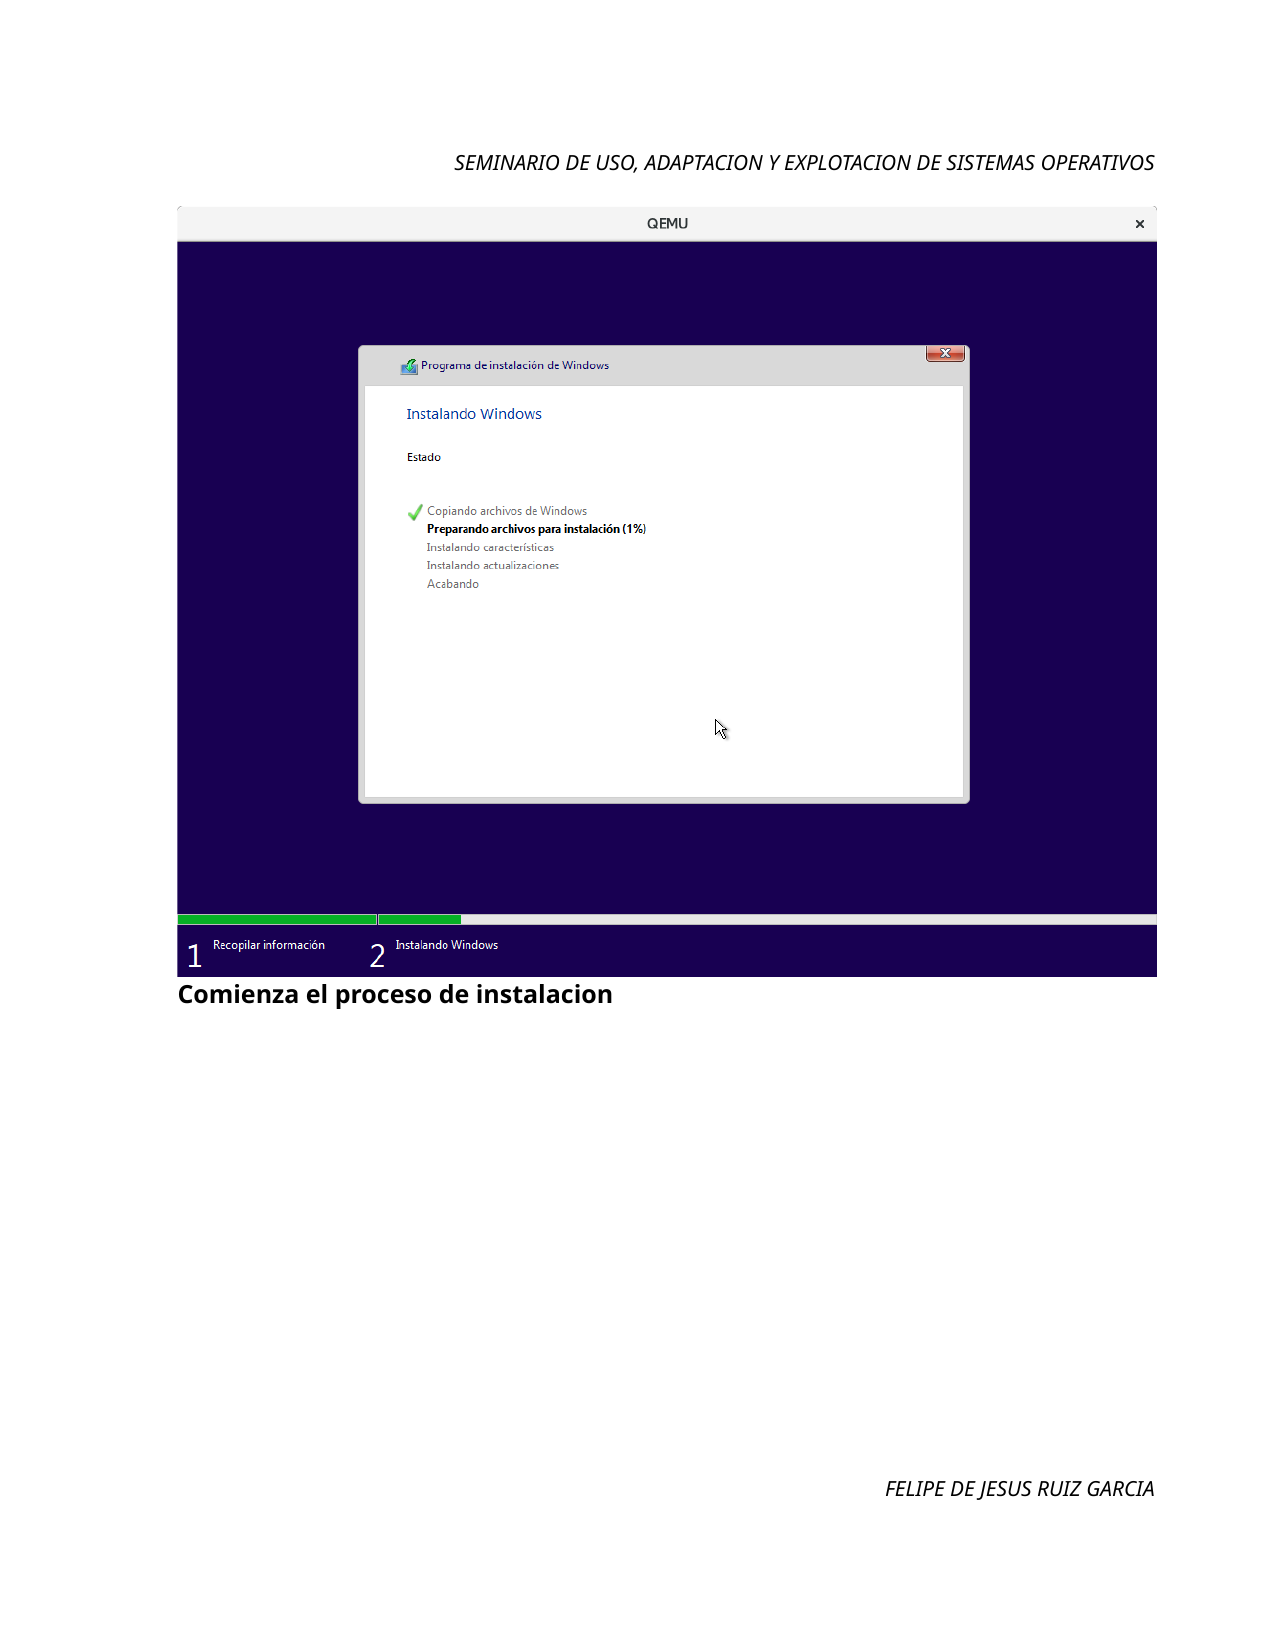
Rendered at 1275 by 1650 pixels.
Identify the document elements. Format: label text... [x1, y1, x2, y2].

picture [177, 206, 1157, 977]
text Comienza el proceso de instalacion [177, 977, 1157, 1011]
